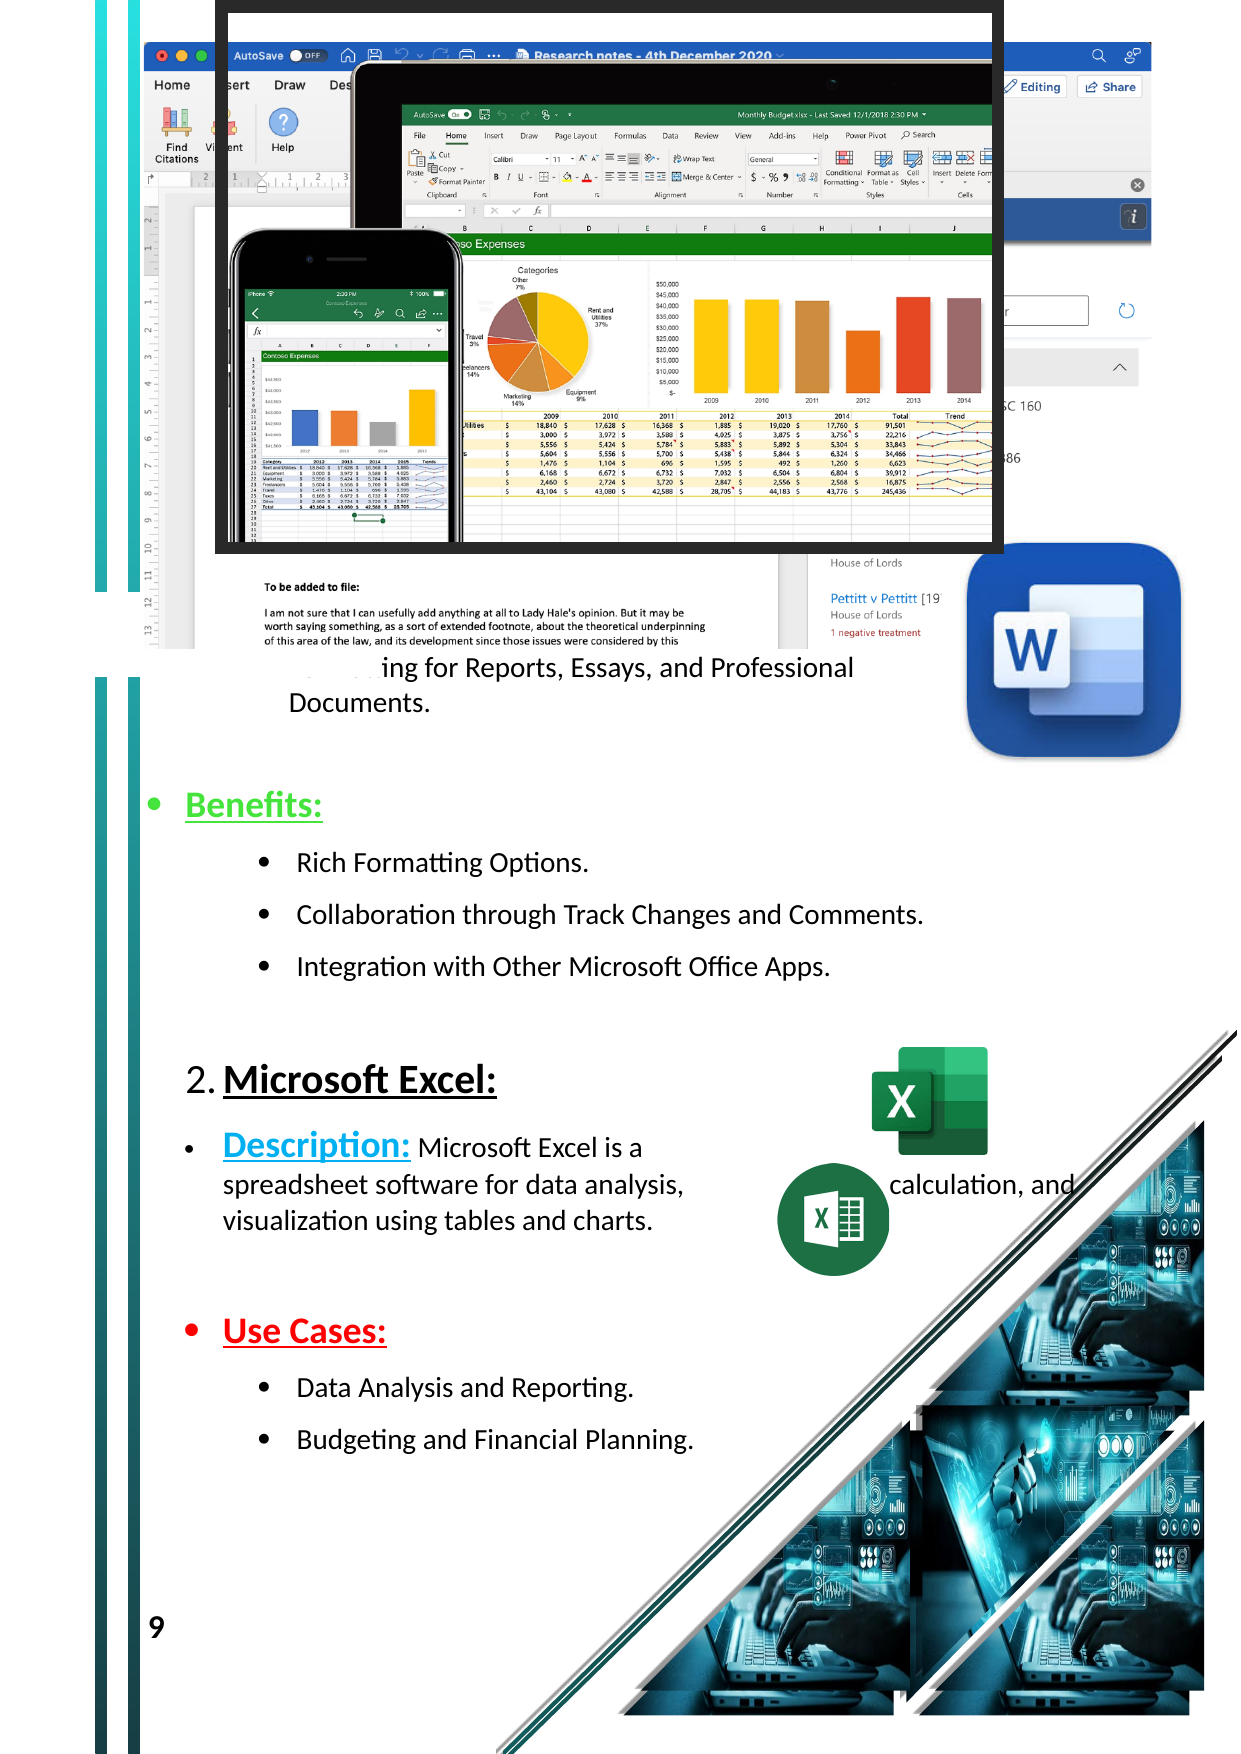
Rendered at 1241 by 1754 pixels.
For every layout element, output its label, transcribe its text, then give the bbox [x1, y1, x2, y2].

list Benefits: [148, 781, 1093, 827]
list [872, 1369, 946, 1405]
list Data Analysis and Reporting. [259, 1369, 881, 1405]
list Collaboration through Track Changes and Comments. [259, 896, 1093, 932]
list [988, 1053, 1093, 1104]
list Microsoft Excel: [185, 1053, 871, 1104]
list Description: Microsoft Excel is a spreadsheet software for data analysis, calculation, and visualization using tables and charts. [185, 1121, 1093, 1238]
list Rich Formatting Options. [259, 844, 1093, 879]
list [926, 1307, 1008, 1352]
list Integration with Other Microsoft Office Apps. [259, 948, 1093, 984]
list Formatting for Reports, Essays, and Professional Documents. [251, 649, 941, 720]
list [819, 1421, 899, 1457]
list Use Cases: [185, 1307, 943, 1352]
list Budgeting and Financial Planning. [259, 1421, 828, 1457]
